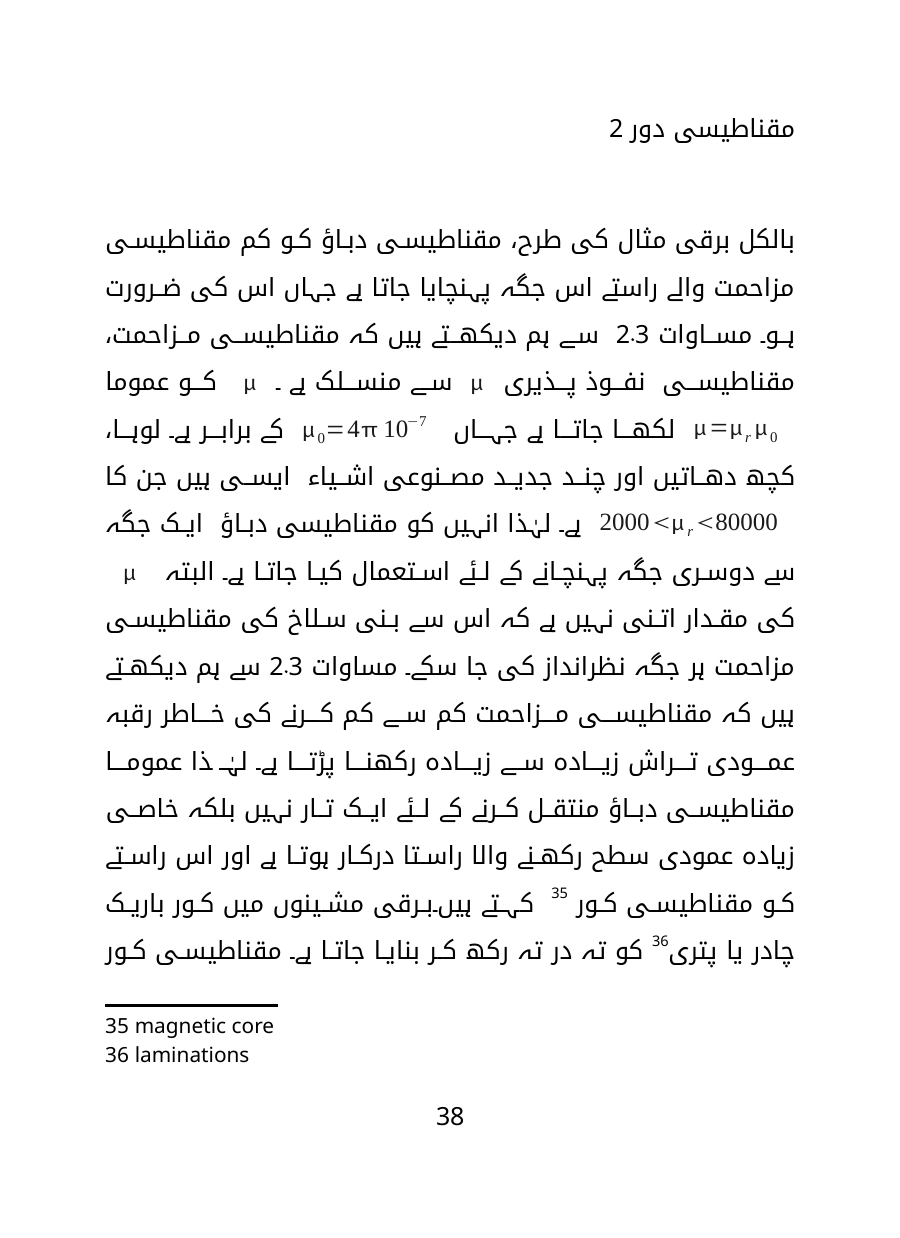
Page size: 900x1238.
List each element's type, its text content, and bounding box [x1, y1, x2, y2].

text magnetic core [105, 1012, 795, 1040]
text بالکل برقی مثال کی طرح، مقناطیسی دباؤ کو کم مقناطیسی مزاحمت والے راستے اس جگہ پہنچایا جاتا ہے جہاں اس کی ضرورت ہو۔ مساوات 2.3 سے ہم دیکھتے ہیں کہ مقناطیسی مزاحمت، مقناطیسی نفوذ پذیریسے منسلک ہے ۔ کو عمومالکھا جاتا ہے جہاں کے برابر ہے۔ لوہا، کچھ دھاتیں اور چند جدید مصنوعی اشیاء ایسی ہیں جن کاہے۔ لہٰذا انہیں کو مقناطیسی دباؤ ایک جگہ سے دوسری جگہ پہنچانے کے لئے استعمال کیا جاتا ہے۔ البتہ کی مقدار اتنی نہیں ہے کہ اس سے بنی سلاخ کی مقناطیسی مزاحمت ہر جگہ نظرانداز کی جا سکے۔ مساوات 2.3 سے ہم دیکھتے ہیں کہ مقناطیسی مزاحمت کم سے کم کرنے کی خاطر رقبہ عمودی تراش زیادہ سے زیادہ رکھنا پڑتا ہے۔ لہٰذا عموما مقناطیسی دباؤ منتقل کرنے کے لئے ایک تار نہیں بلکہ خاصی زیادہ عمودی سطح رکھنے والا راستا درکار ہوتا ہے اور اس راستے کو مقناطیسی کور کہتے ہیں۔برقی مشینوں میں کور باریک چادر یا پتری کو تہ در تہ رکھ کر بنایا جاتا ہے۔ مقناطیسی کور کے بارے میں ہم حصہ 2.8 میں مزید دیکھیں گے۔ [105, 216, 795, 975]
text laminations [105, 1040, 795, 1068]
